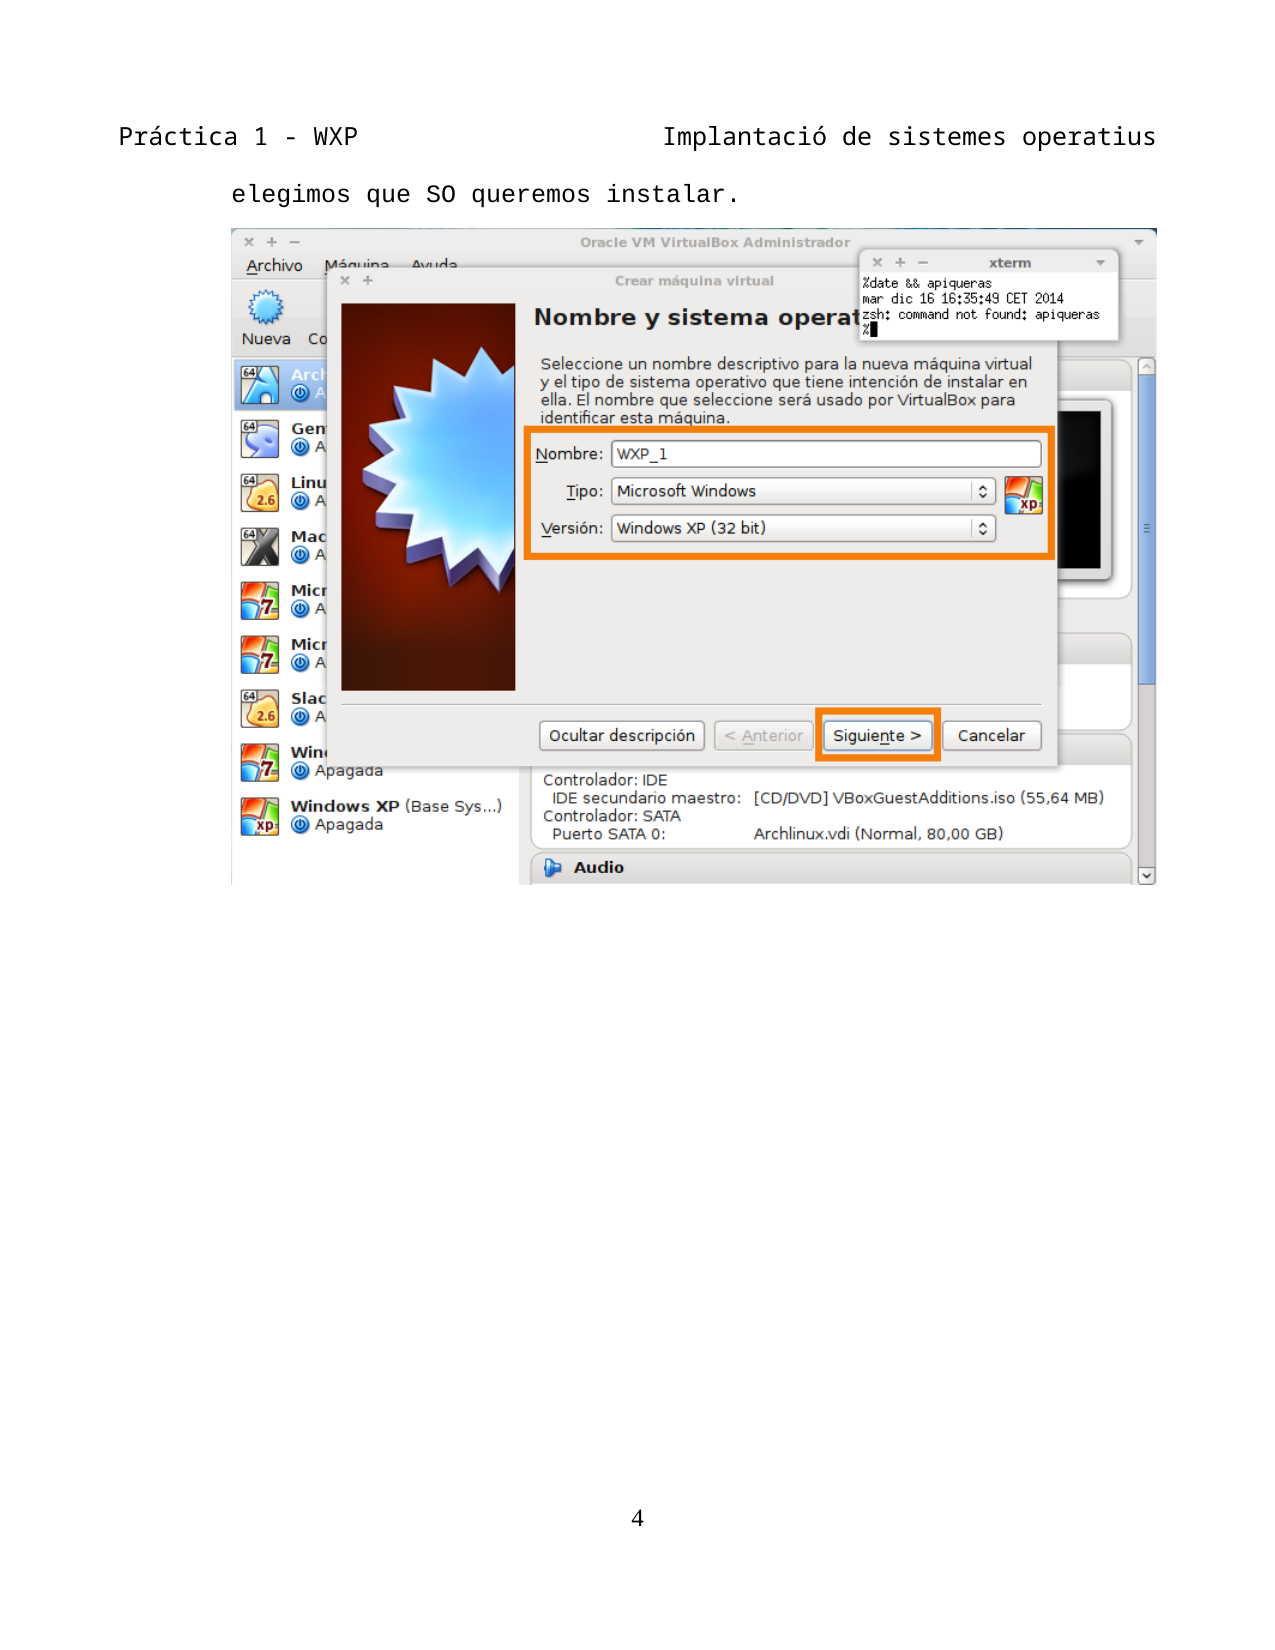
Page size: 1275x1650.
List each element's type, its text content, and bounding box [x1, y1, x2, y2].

text elegimos que SO queremos instalar. [231, 182, 1157, 210]
picture [231, 228, 1157, 885]
